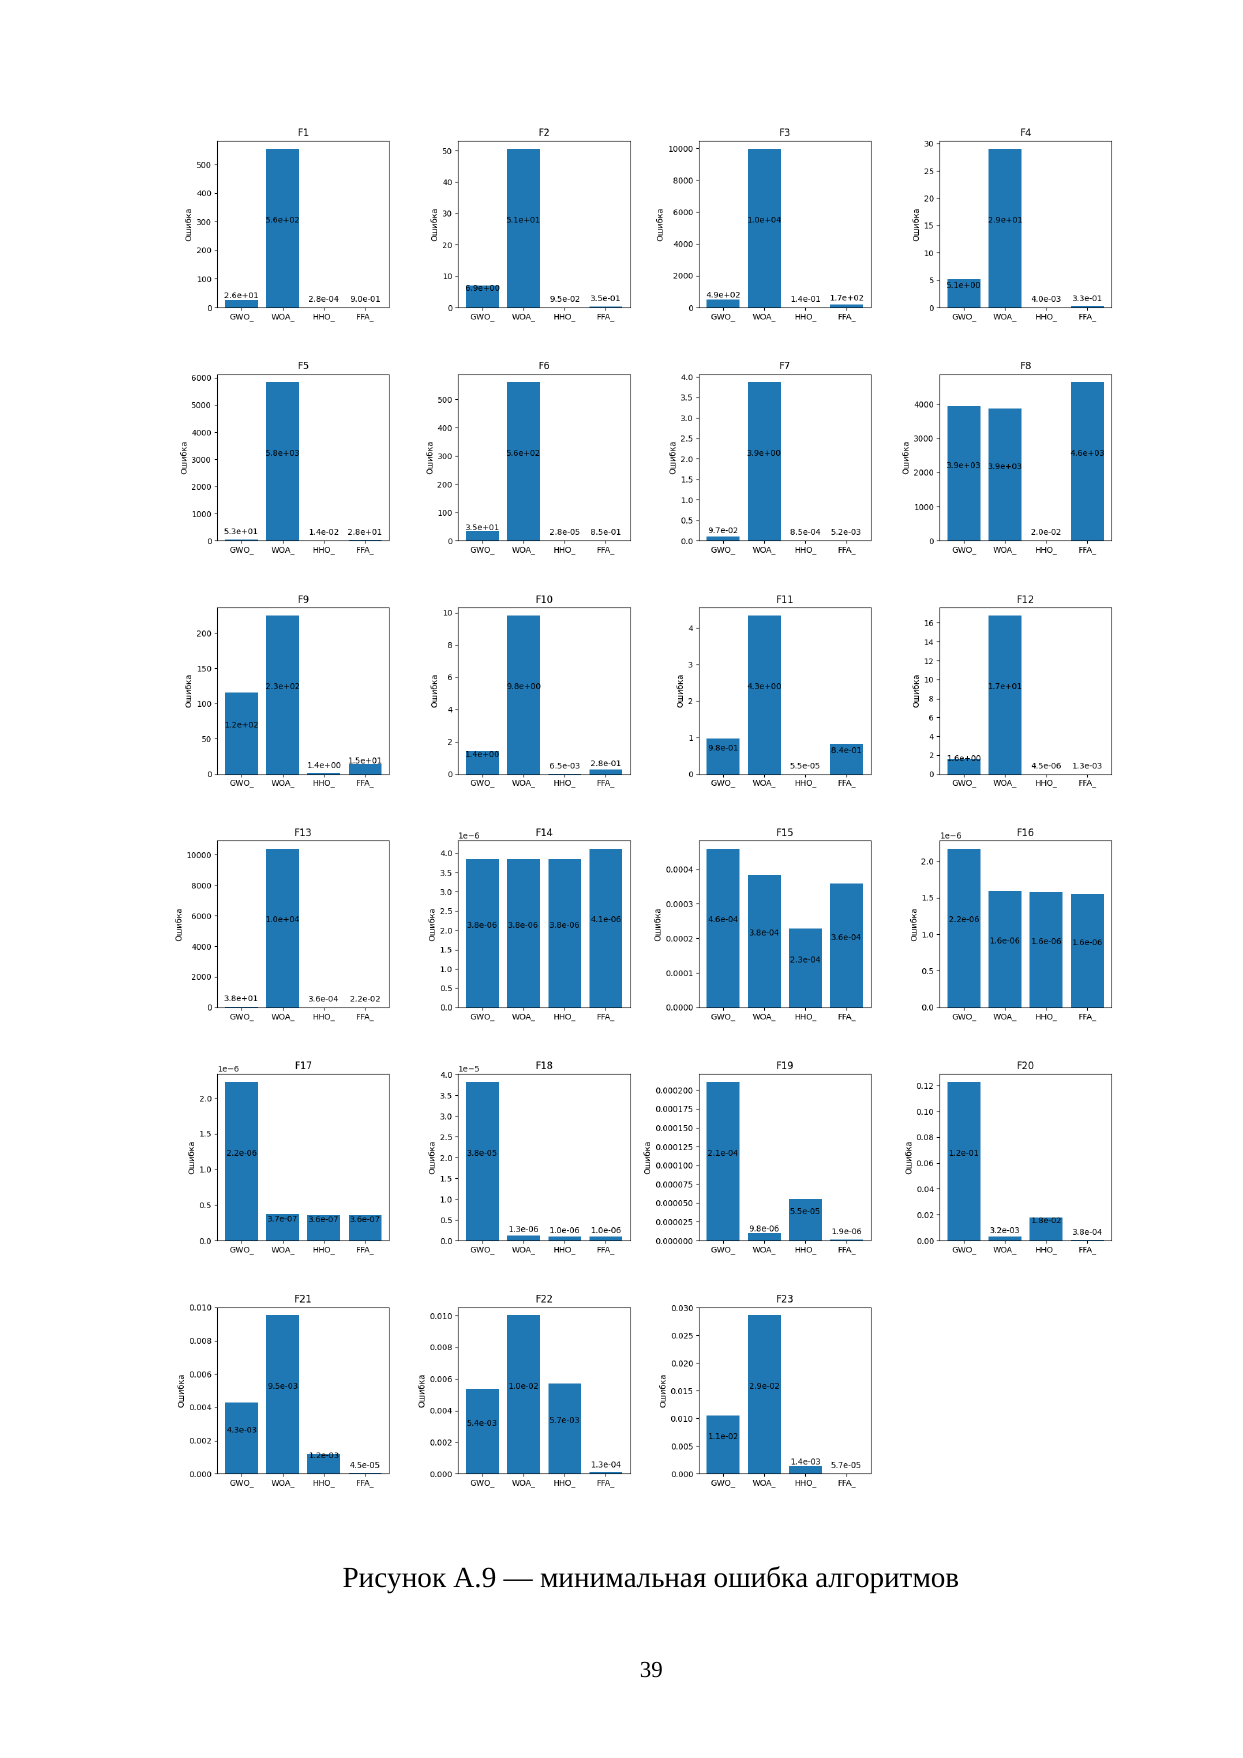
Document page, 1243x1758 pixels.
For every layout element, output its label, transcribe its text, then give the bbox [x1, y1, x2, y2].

picture [169, 122, 1117, 1493]
text Рисунок А.9 — минимальная ошибка алгоритмов [177, 1560, 1124, 1593]
